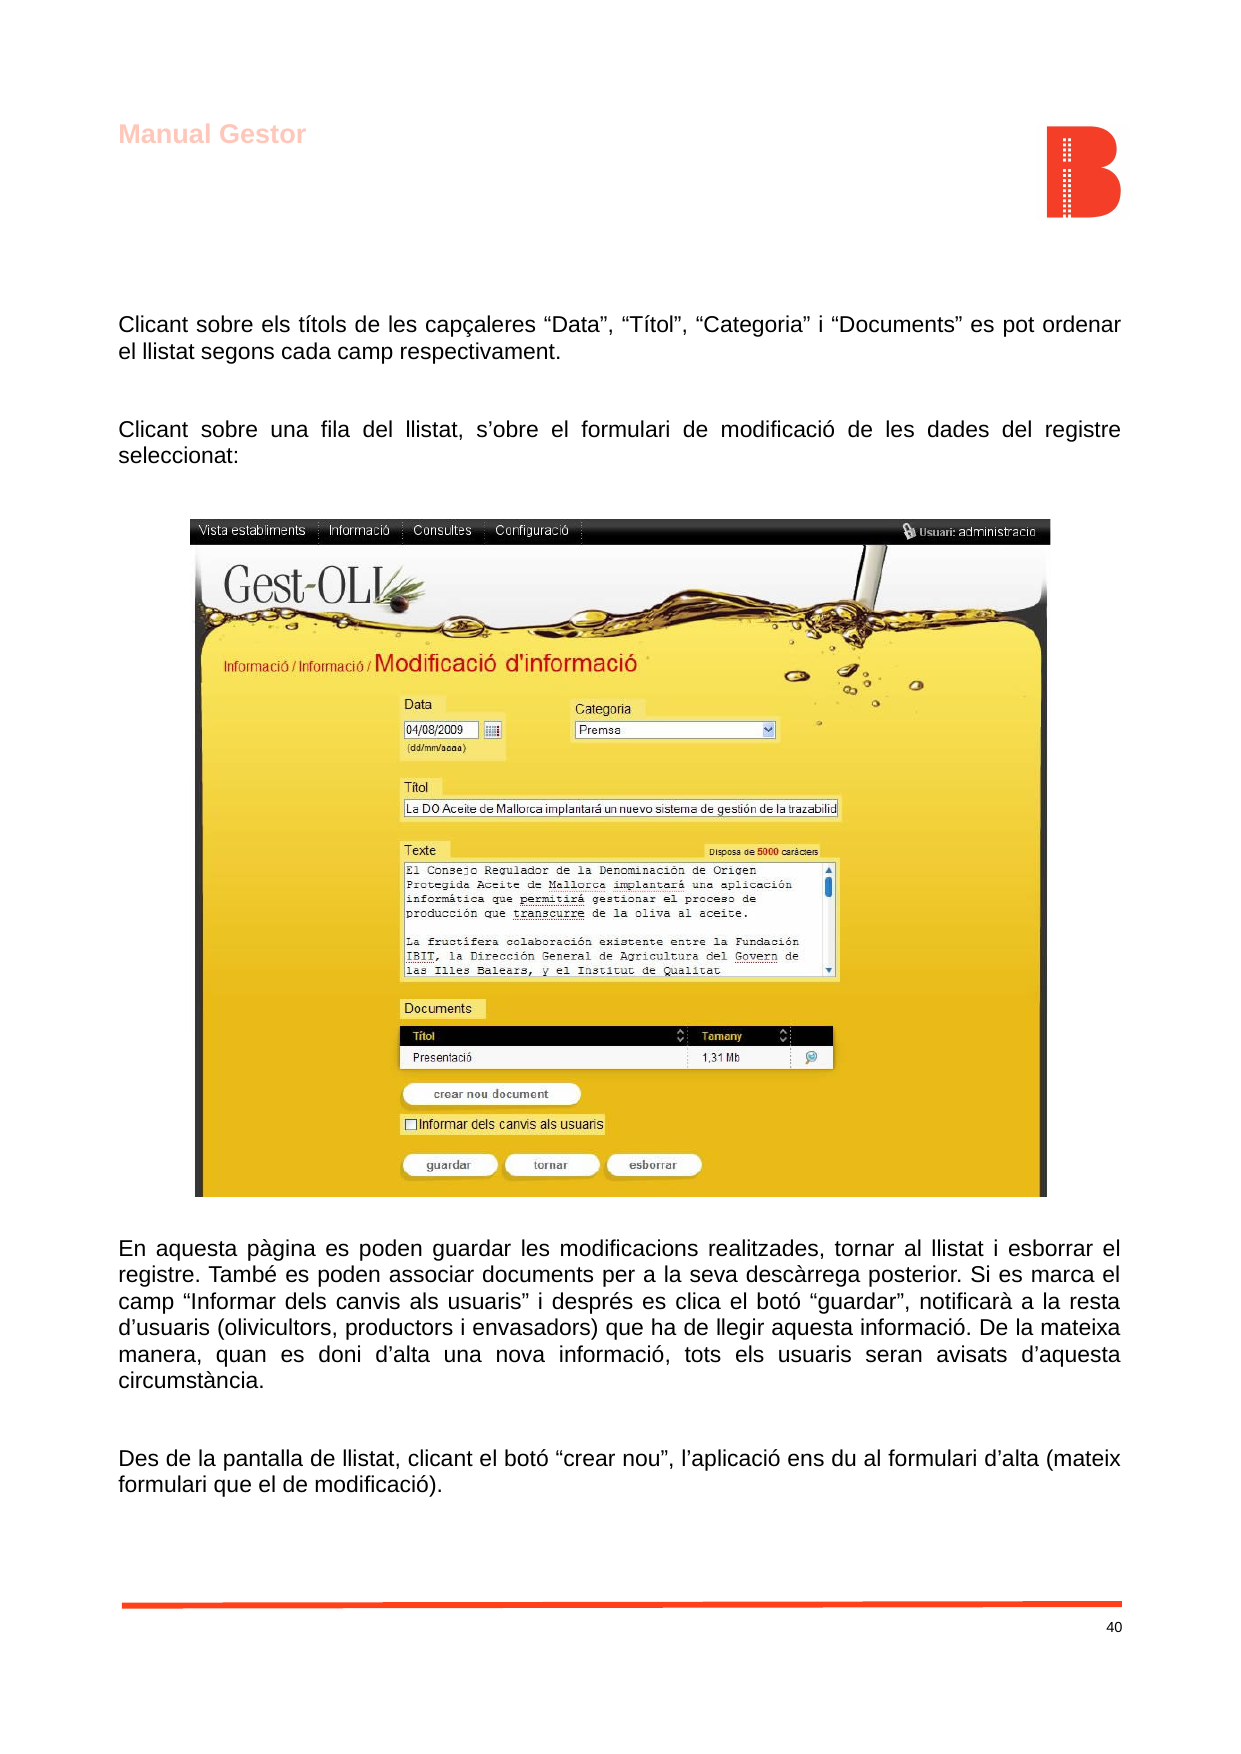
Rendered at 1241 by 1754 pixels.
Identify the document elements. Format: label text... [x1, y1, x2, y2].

picture [190, 519, 1051, 1197]
text En aquesta pàgina es poden guardar les modificacions realitzades, tornar al llistat i esborrar el registre. També es poden associar documents per a la seva descàrrega posterior. Si es marca el camp “Informar dels canvis als usuaris” i després es clica el botó “guardar”, notificarà a la resta d’usuaris (olivicultors, productors i envasadors) que ha de llegir aquesta informació. De la mateixa manera, quan es doni d’alta una nova informació, tots els usuaris seran avisats d’aquesta circumstància. [118, 1235, 1122, 1393]
text Des de la pantalla de llistat, clicant el botó “crear nou”, l’aplicació ens du al formulari d’alta (mateix formulari que el de modificació). [118, 1444, 1122, 1497]
text Clicant sobre els títols de les capçaleres “Data”, “Títol”, “Categoria” i “Documents” es pot ordenar el llistat segons cada camp respectivament. [118, 311, 1122, 364]
text Clicant sobre una fila del llistat, s’obre el formulari de modificació de les dades del registre seleccionat: [118, 416, 1122, 468]
picture [1036, 124, 1130, 221]
